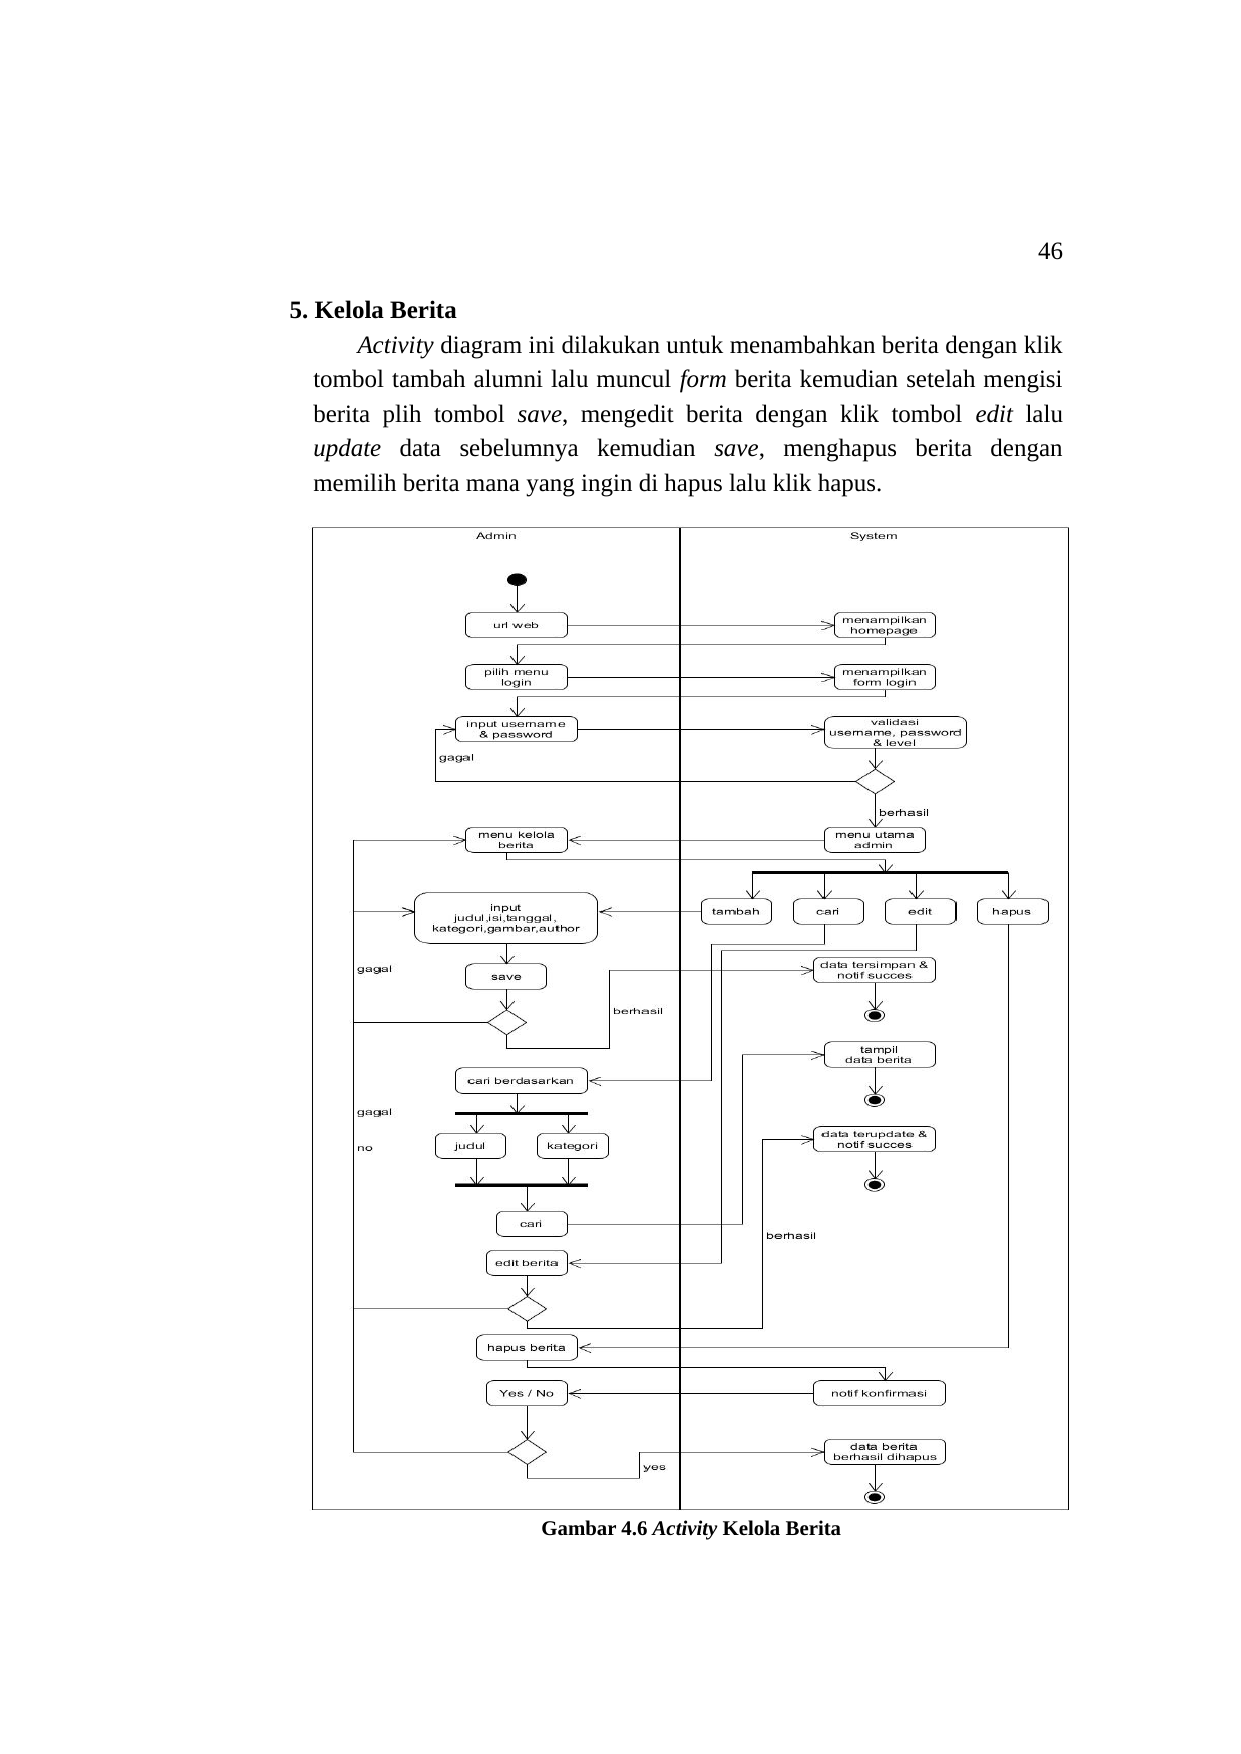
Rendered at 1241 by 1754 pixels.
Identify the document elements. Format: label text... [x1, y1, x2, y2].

text Activity diagram ini dilakukan untuk menambahkan berita dengan klik tombol tambah alumni lalu muncul form berita kemudian setelah mengisi berita plih tombol save, mengedit berita dengan klik tombol edit lalu update data sebelumnya kemudian save, menghapus berita dengan memilih berita mana yang ingin di hapus lalu klik hapus. [313, 330, 1063, 496]
text Gambar 4.6 Activity Kelola Berita [293, 1511, 1090, 1540]
text 5. Kelola Berita [289, 295, 1063, 324]
picture [292, 514, 1090, 1511]
